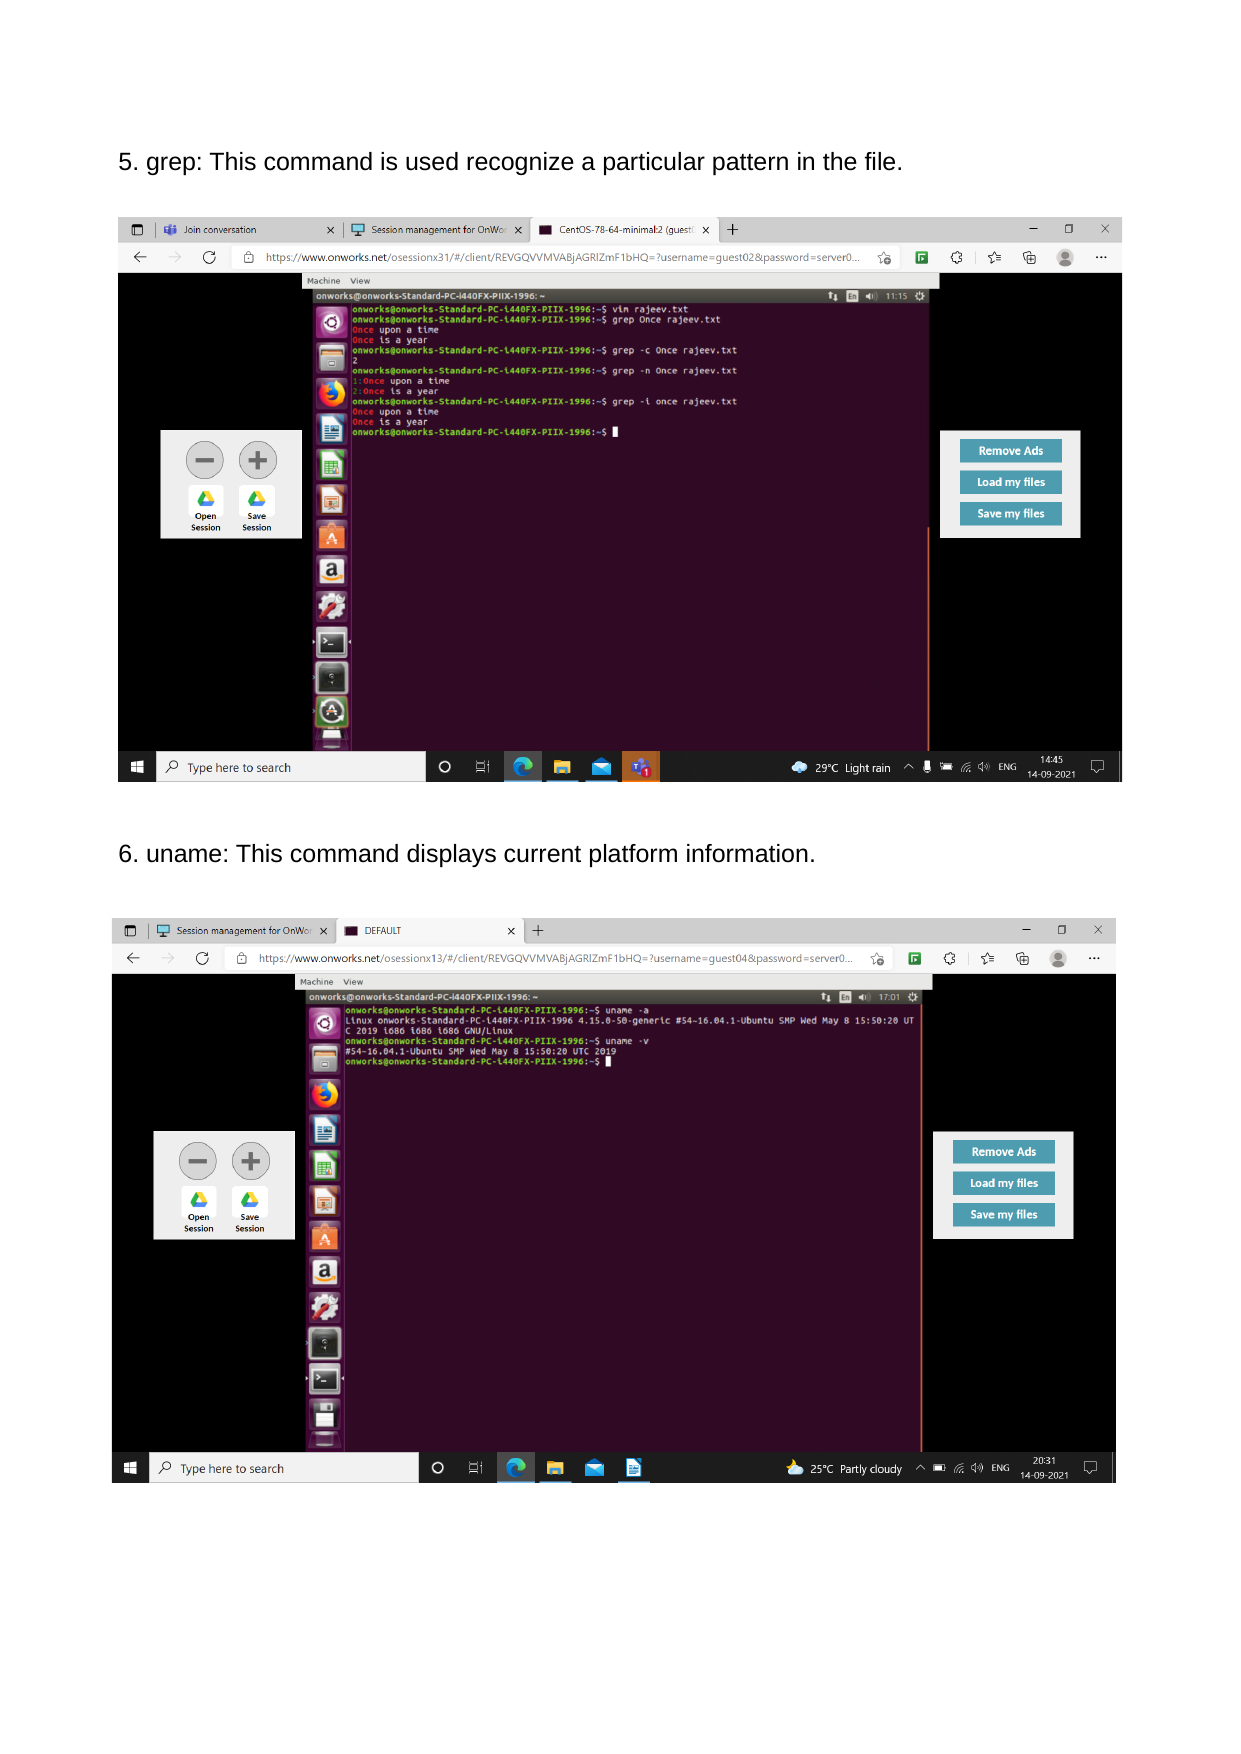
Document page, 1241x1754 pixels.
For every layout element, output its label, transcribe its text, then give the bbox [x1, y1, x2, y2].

picture [111, 918, 1116, 1483]
picture [118, 217, 1123, 782]
text 6. uname: This command displays current platform information. [118, 839, 1122, 868]
text 5. grep: This command is used recognize a particular pattern in the file. [118, 147, 1122, 176]
